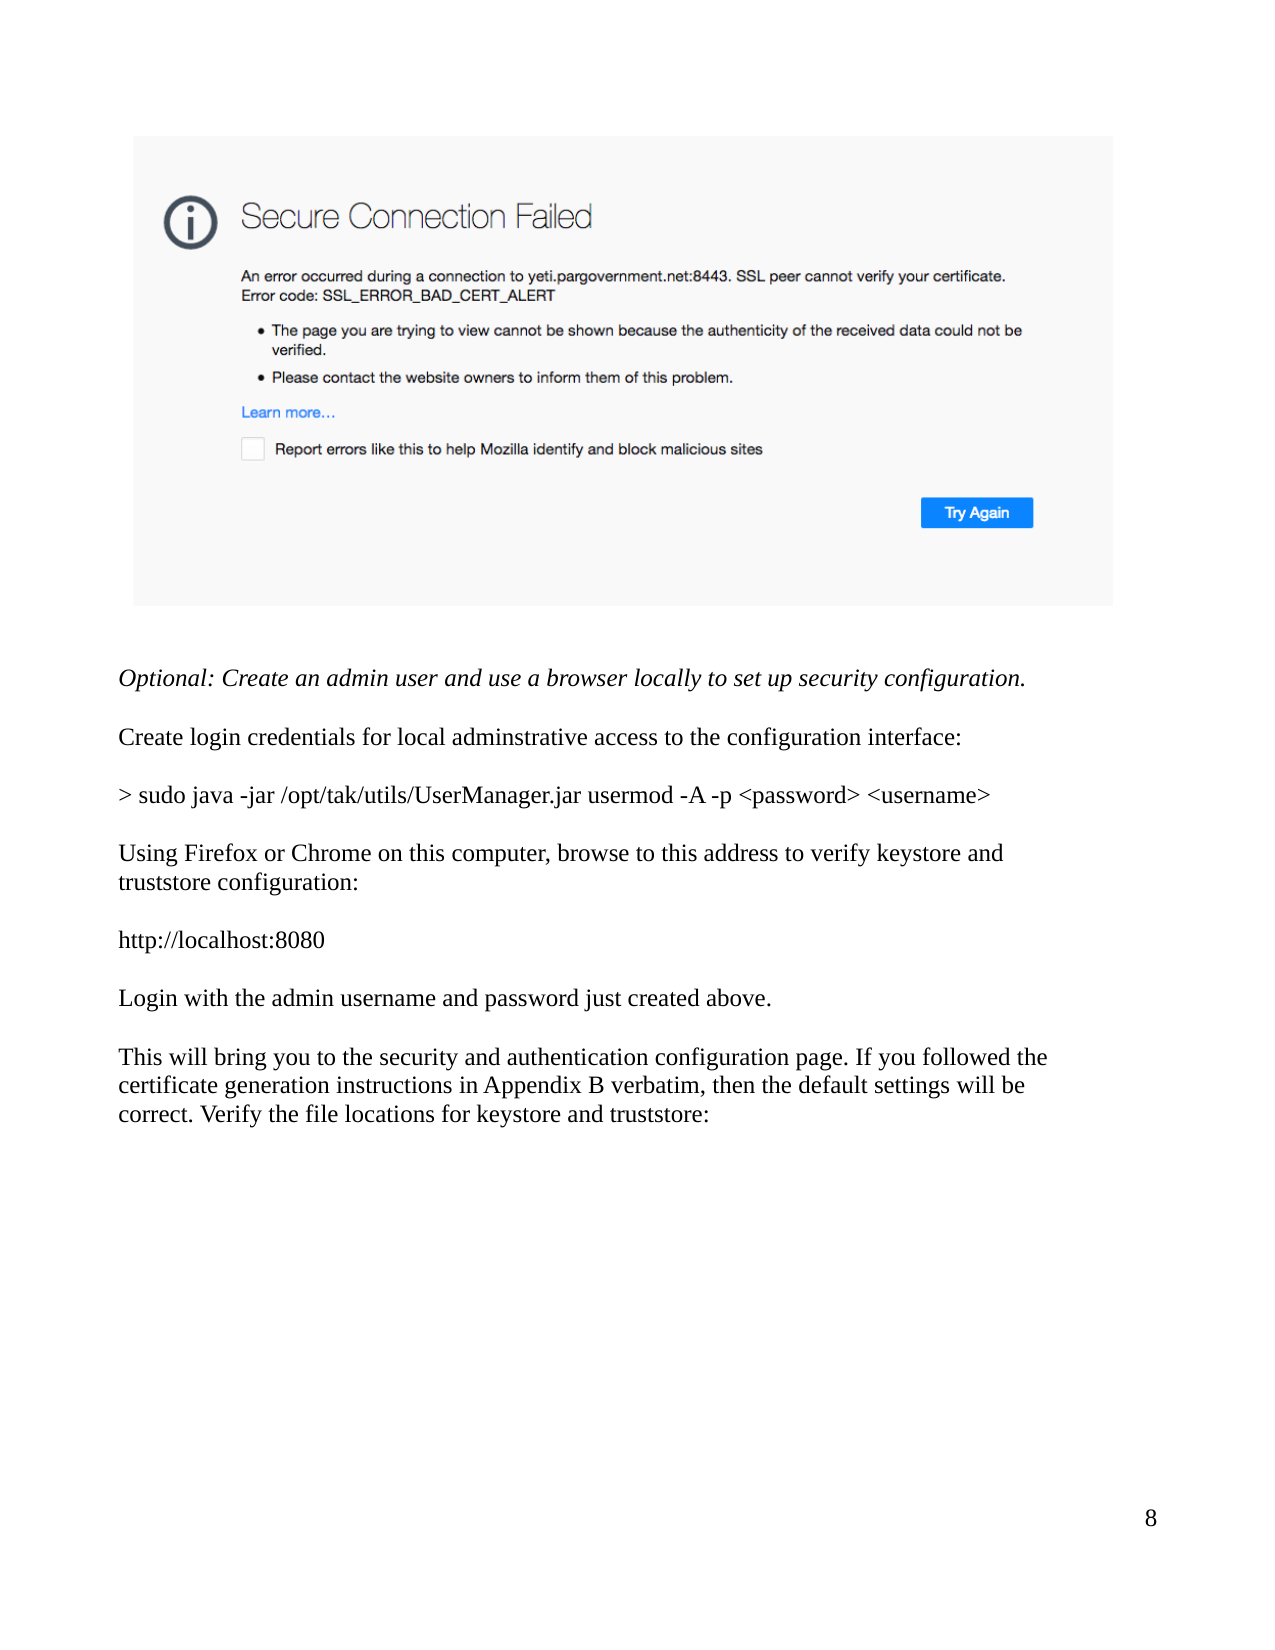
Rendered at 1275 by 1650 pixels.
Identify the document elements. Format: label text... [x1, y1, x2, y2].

text Create login credentials for local adminstrative access to the configuration interface: [118, 722, 1098, 751]
text Optional: Create an admin user and use a browser locally to set up security configuration. [118, 663, 1098, 692]
text http://localhost:8080 [118, 925, 1098, 954]
text Using Firefox or Chrome on this computer, browse to this address to verify keystore and truststore configuration: [118, 838, 1098, 896]
picture [133, 136, 1113, 606]
text > sudo java -jar /opt/tak/utils/UserManager.jar usermod -A -p <password> <username> [118, 780, 1098, 809]
text Login with the admin username and password just created above. [118, 983, 1098, 1012]
text This will bring you to the security and authentication configuration page. If you followed the certificate generation instructions in Appendix B verbatim, then the default settings will be correct. Verify the file locations for keystore and truststore: [118, 1042, 1098, 1128]
